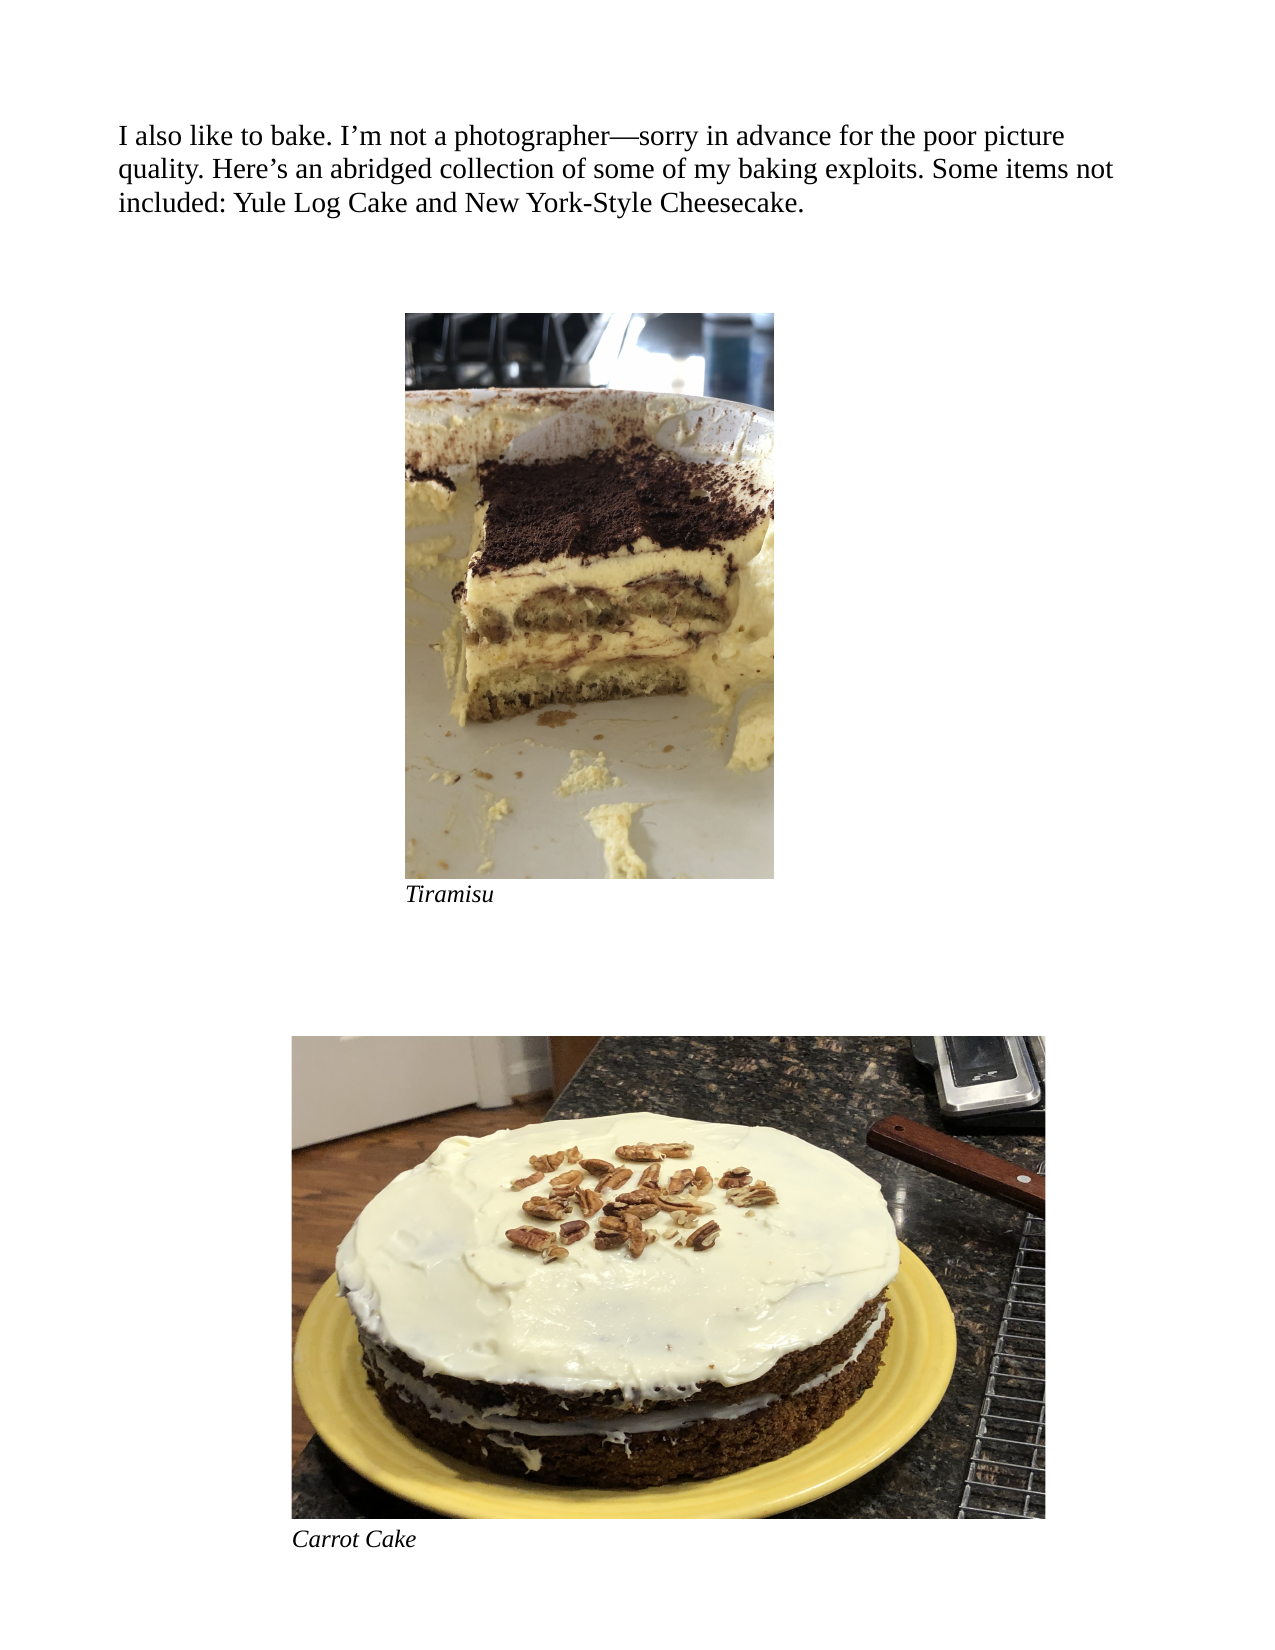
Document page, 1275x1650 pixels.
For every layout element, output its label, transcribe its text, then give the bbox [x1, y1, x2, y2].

picture [405, 313, 774, 879]
text Tiramisu [405, 314, 797, 908]
text I also like to bake. I’m not a photographer—sorry in advance for the poor picture quality. Here’s an abridged collection of some of my baking exploits. Some items not included: Yule Log Cake and New York-Style Cheesecake. [118, 118, 1157, 219]
text Carrot Cake [292, 1519, 1045, 1552]
picture [291, 1036, 1046, 1519]
